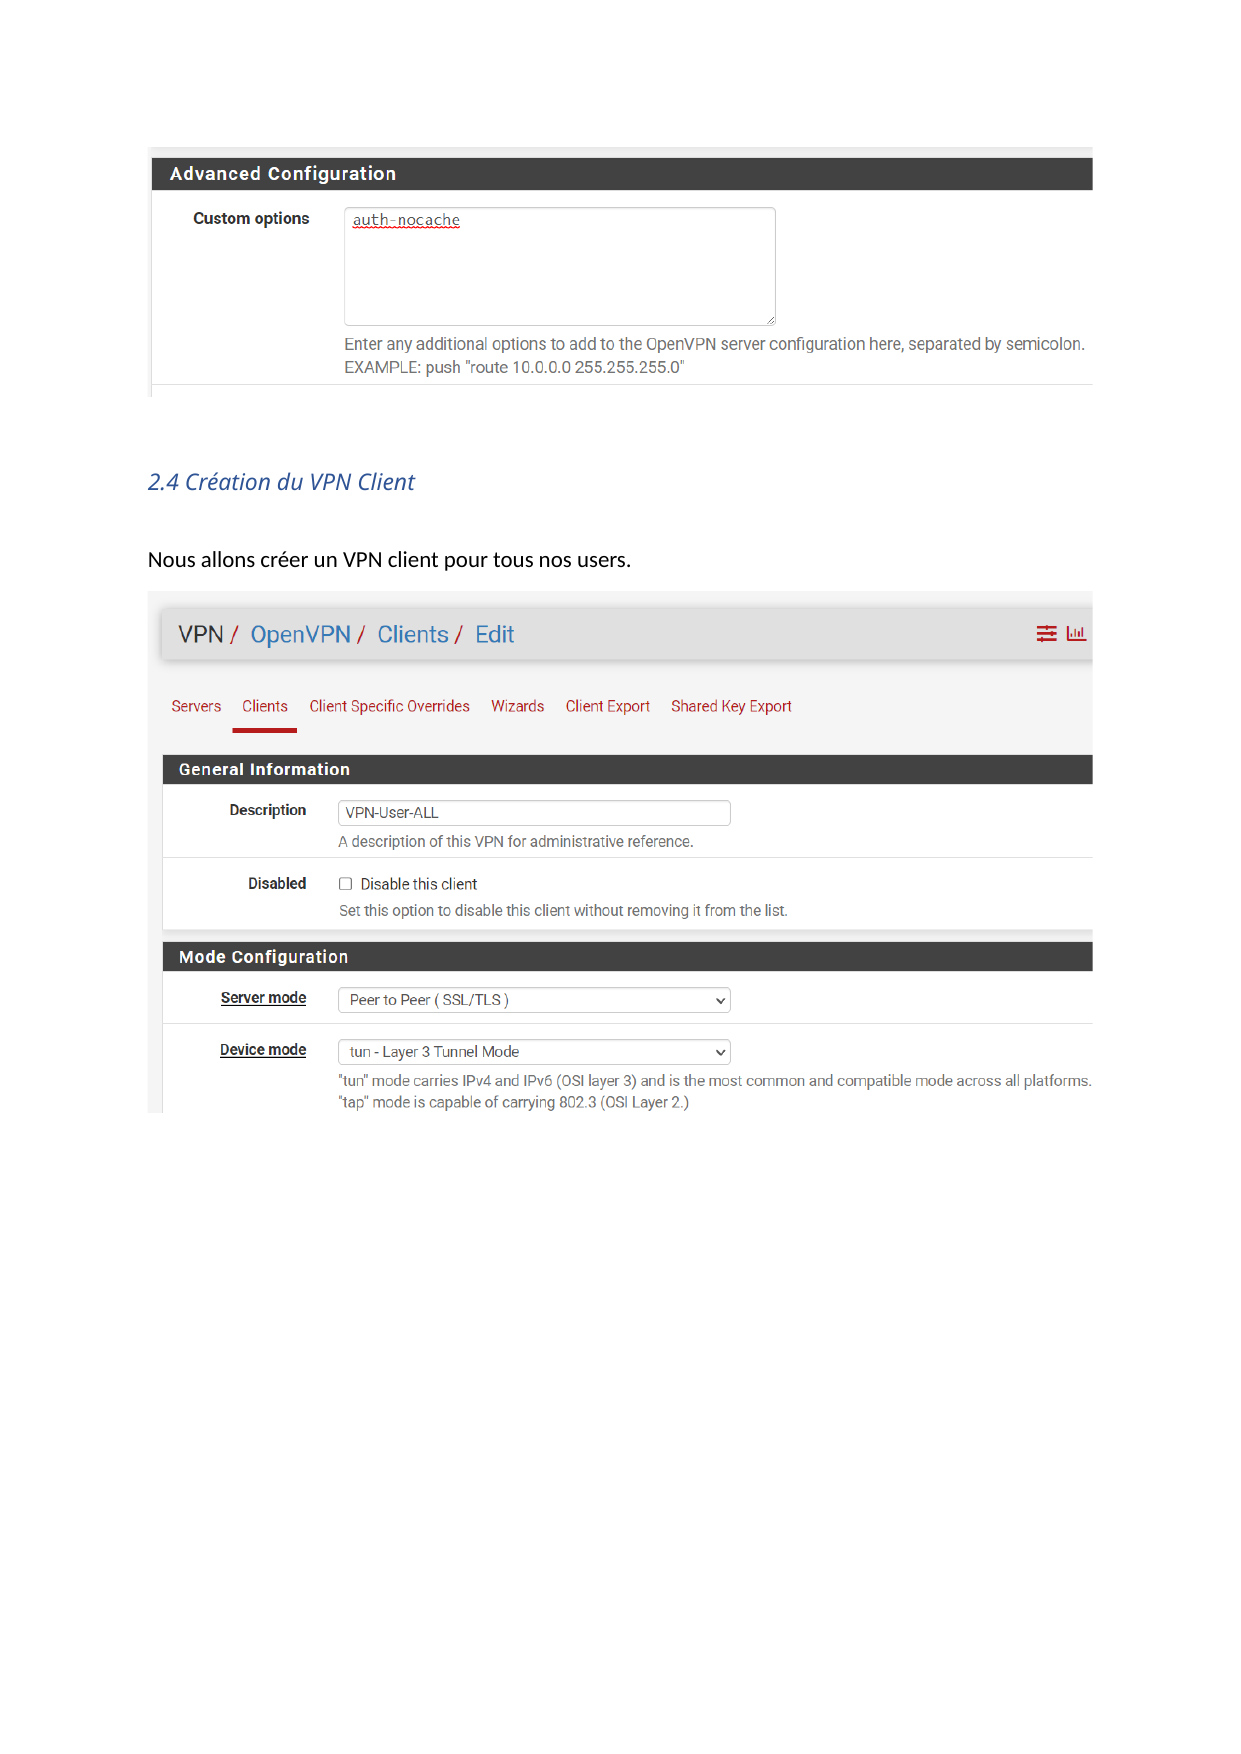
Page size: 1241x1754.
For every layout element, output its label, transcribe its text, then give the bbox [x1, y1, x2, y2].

subtitle 2.4 Création du VPN Client [148, 466, 1093, 497]
text Nous allons créer un VPN client pour tous nos users. [148, 545, 1093, 573]
